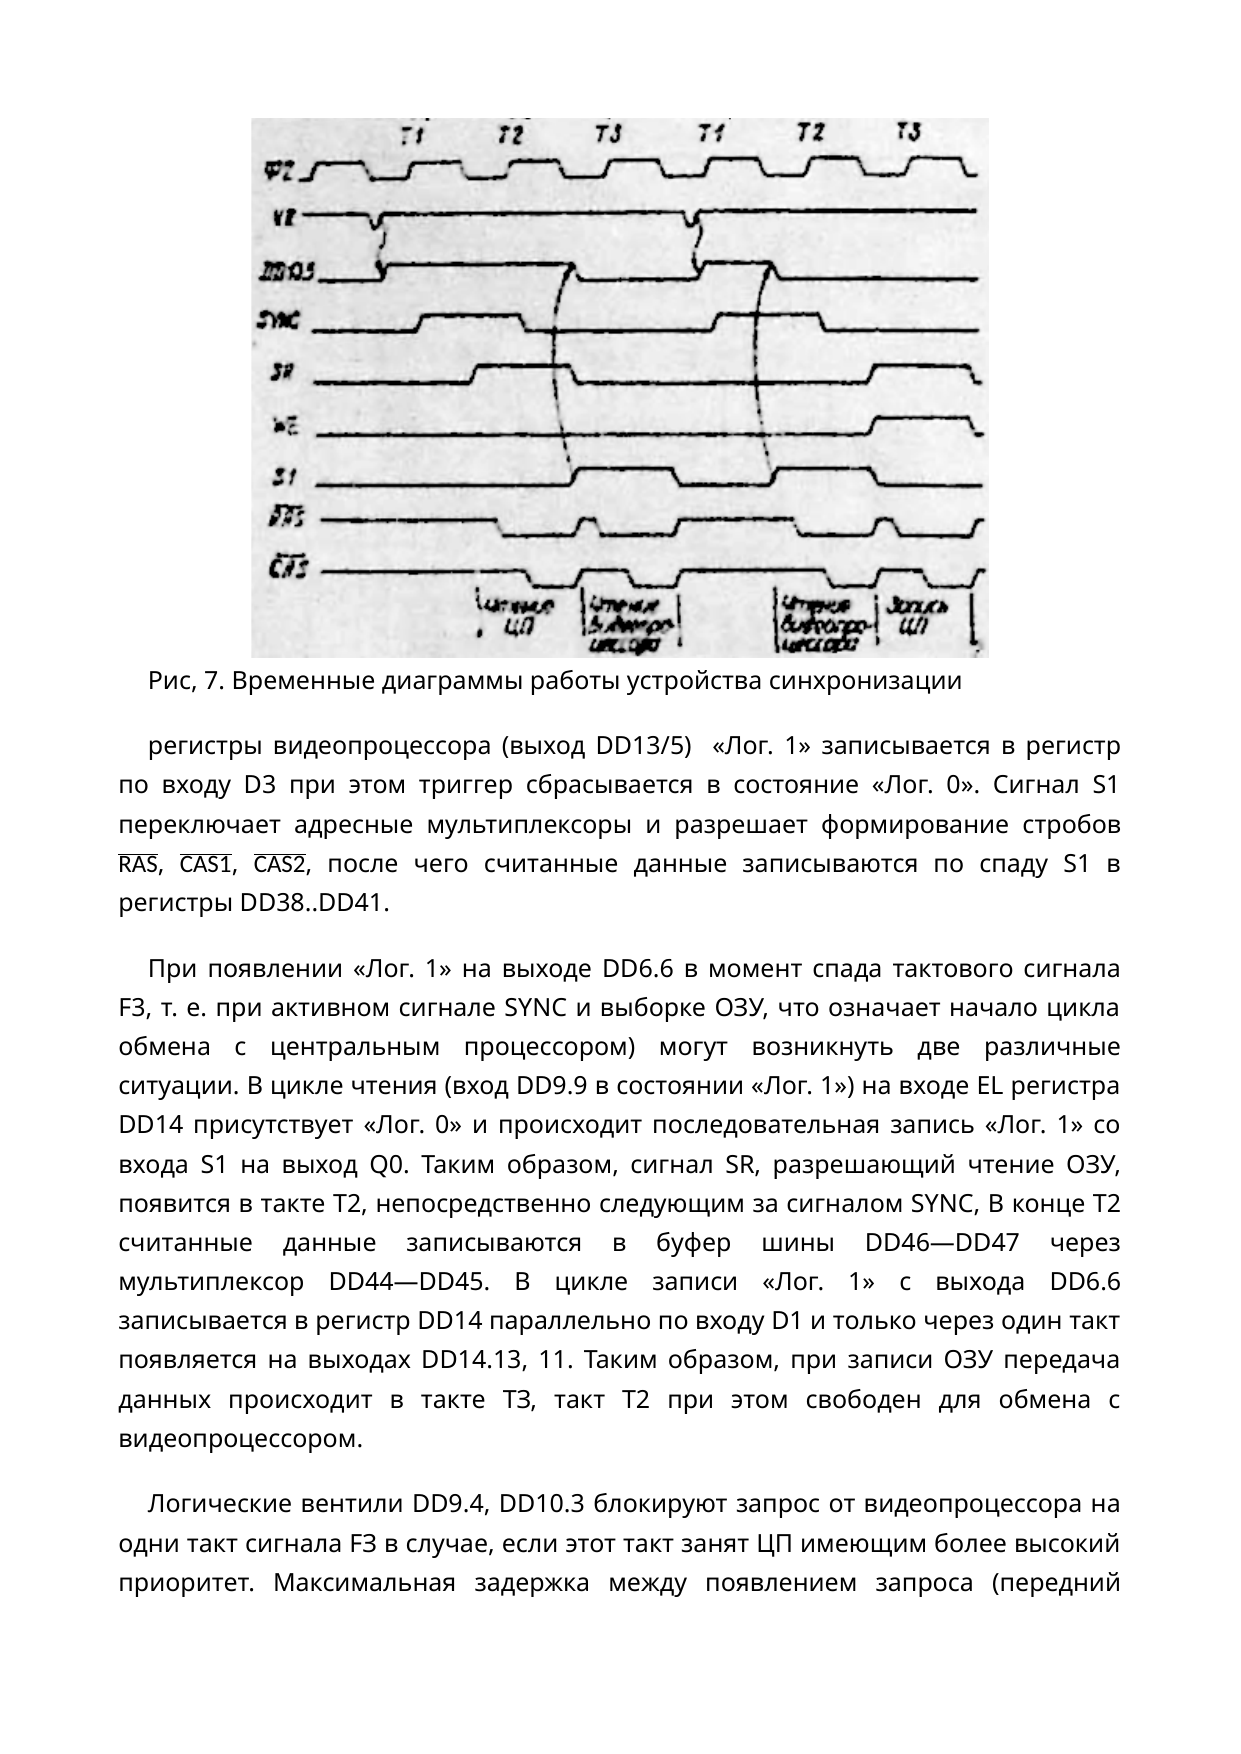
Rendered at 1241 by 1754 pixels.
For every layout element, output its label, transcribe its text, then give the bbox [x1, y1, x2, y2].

picture [251, 118, 989, 658]
text При появлении «Лог. 1» на выходе DD6.6 в момент спада тактового сигнала F3, т. е. при активном сигнале SYNC и выборке ОЗУ, что означает начало цикла обмена с центральным процессором) могут возникнуть две различные ситуации. В цикле чтения (вход DD9.9 в состоянии «Лог. 1») на входе EL регистра DD14 присутствует «Лог. 0» и происходит последовательная запись «Лог. 1» со входа S1 на выход Q0. Таким образом, сигнал SR, разрешающий чтение ОЗУ, появится в такте T2, непосредственно следующим за сигналом SYNC, В конце Т2 считанные данные записываются в буфер шины DD46—DD47 через мультиплексор DD44—DD45. В цикле записи «Лог. 1» с выхода DD6.6 записывается в регистр DD14 параллельно по входу D1 и только через один такт появляется на выходах DD14.13, 11. Таким образом, при записи ОЗУ передача данных происходит в такте ТЗ, такт Т2 при этом свободен для обмена с видеопроцессором. [118, 950, 1122, 1454]
text Рис, 7. Временные диаграммы работы устройства синхронизации [118, 118, 1122, 696]
text Логические вентили DD9.4, DD10.3 блокируют запрос от видеопроцессора на одни такт сигнала FЗ в случае, если этот такт занят ЦП имеющим более высокий приоритет. Максимальная задержка между появлением запроса (передний [118, 1486, 1122, 1598]
text регистры видеопроцессора (выход DD13/5) «Лог. 1» записывается в регистр по входу D3 при этом триггер сбрасывается в состояние «Лог. 0». Сигнал S1 переключает адресные мультиплексоры и разрешает формирование стробов RAS, CAS1, CAS2, после чего считанные данные записываются по спаду S1 в регистры DD38..DD41. [118, 728, 1122, 919]
